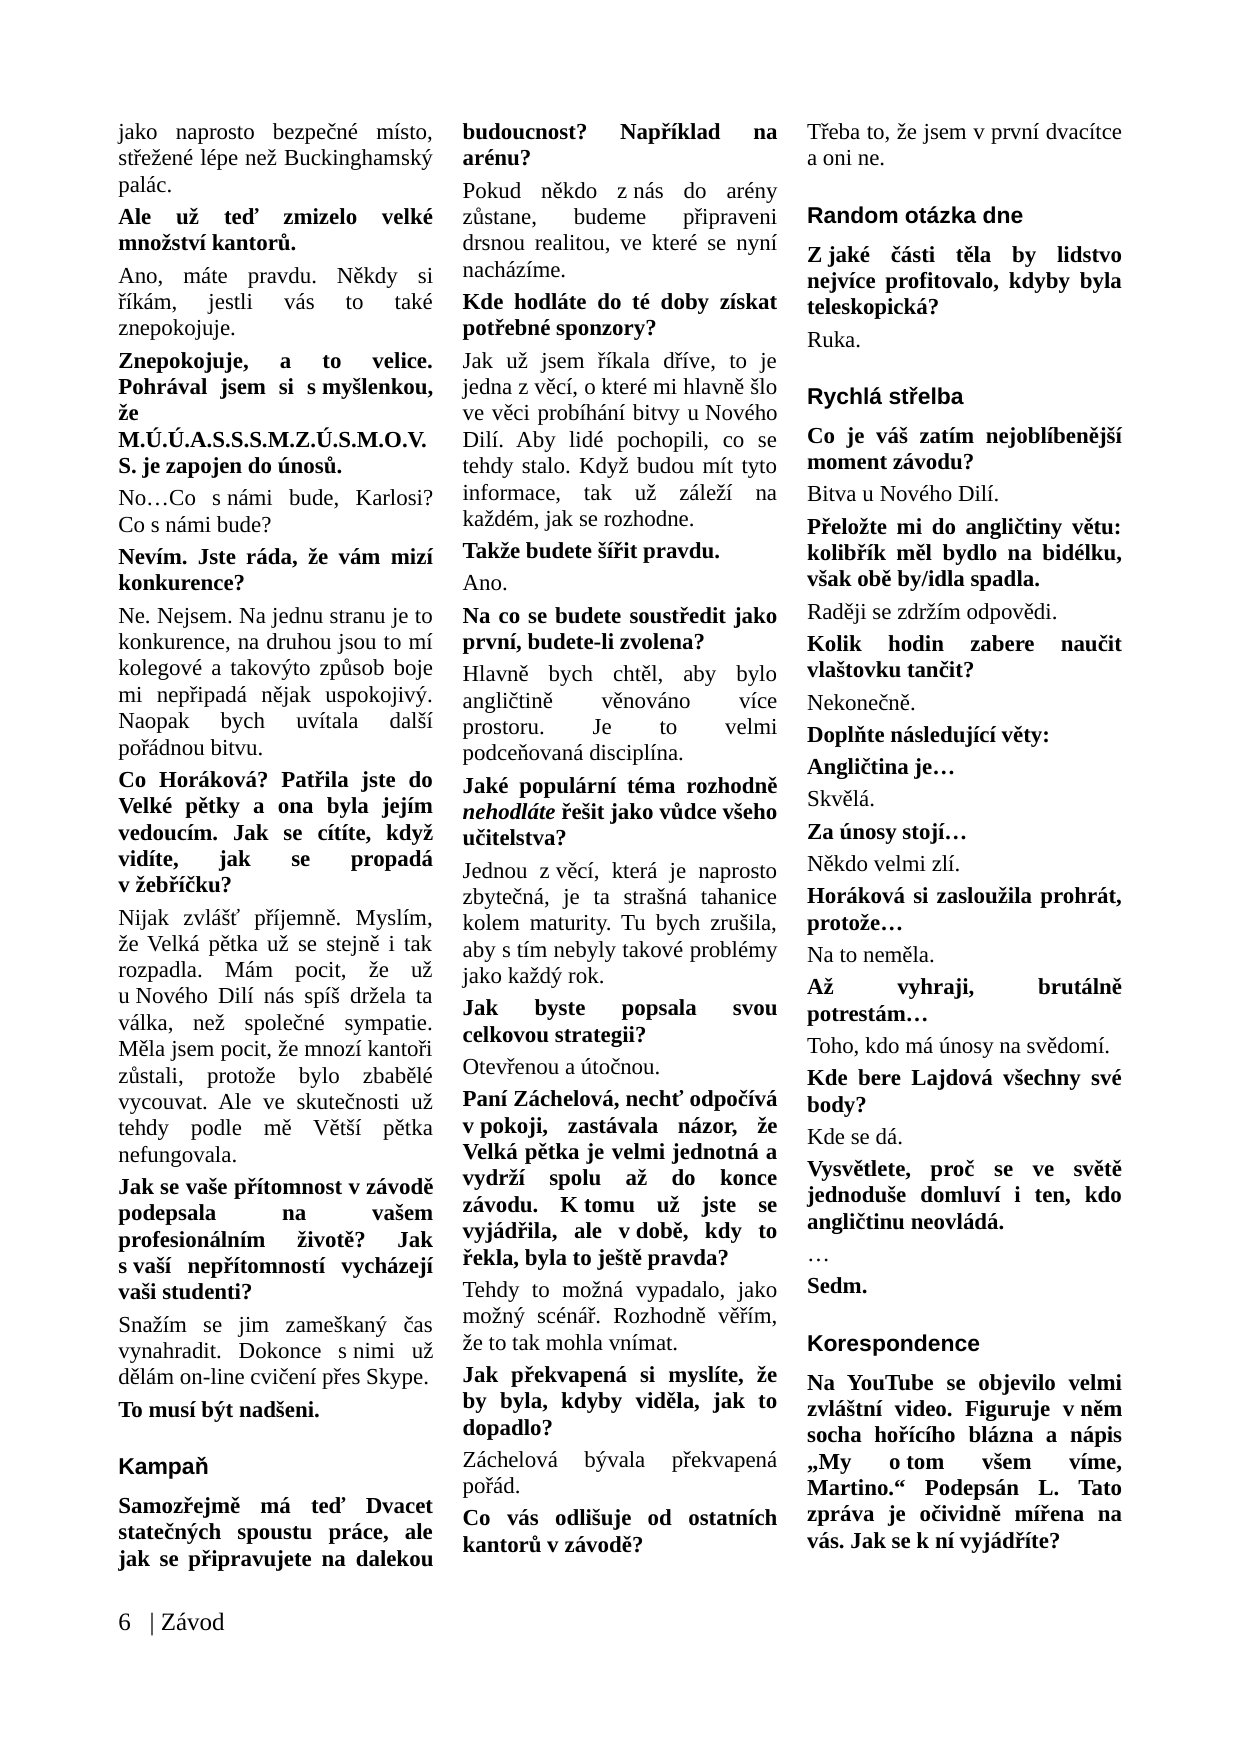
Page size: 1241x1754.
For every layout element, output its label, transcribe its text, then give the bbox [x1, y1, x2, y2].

text Kde hodláte do té doby získat potřebné sponzory? [462, 288, 777, 341]
text Skvělá. [807, 786, 1122, 812]
text Jaké populární téma rozhodně nehodláte řešit jako vůdce všeho učitelstva? [462, 772, 777, 851]
text Na to neměla. [807, 941, 1122, 967]
subtitle Random otázka dne [807, 202, 1122, 228]
text Vysvětlete, proč se ve světě jednoduše domluví i ten, kdo angličtinu neovládá. [807, 1155, 1122, 1234]
text Bitva u Nového Dilí. [807, 480, 1122, 507]
text Tehdy to možná vypadalo, jako možný scénář. Rozhodně věřím, že to tak mohla vnímat. [462, 1276, 777, 1355]
text Jak překvapená si myslíte, že by byla, kdyby viděla, jak to dopadlo? [462, 1361, 777, 1440]
text Snažím se jim zameškaný čas vynahradit. Dokonce s nimi už dělám on-line cvičení přes Skype. [118, 1311, 433, 1390]
text Otevřenou a útočnou. [462, 1053, 777, 1079]
text Toho, kdo má únosy na svědomí. [807, 1032, 1122, 1058]
subtitle Rychlá střelba [807, 383, 1122, 409]
text Nijak zvlášť příjemně. Myslím, že Velká pětka už se stejně i tak rozpadla. Mám pocit, že už u Nového Dilí nás spíš držela ta válka, než společné sympatie. Měla jsem pocit, že mnozí kantoři zůstali, protože bylo zbabělé vycouvat. Ale ve skutečnosti už tehdy podle mě Větší pětka nefungovala. [118, 903, 433, 1167]
text Jak se vaše přítomnost v závodě podepsala na vašem profesionálním životě? Jak s vaší nepřítomností vycházejí vaši studenti? [118, 1173, 433, 1305]
text Za únosy stojí… [807, 818, 1122, 844]
text Z jaké části těla by lidstvo nejvíce profitovalo, kdyby byla teleskopická? [807, 241, 1122, 320]
text Jak už jsem říkala dříve, to je jedna z věcí, o které mi hlavně šlo ve věci probíhání bitvy u Nového Dilí. Aby lidé pochopili, co se tehdy stalo. Když budou mít tyto informace, tak už záleží na každém, jak se rozhodne. [462, 347, 777, 531]
text Ruka. [807, 326, 1122, 352]
text Pokud někdo z nás do arény zůstane, budeme připraveni drsnou realitou, ve které se nyní nacházíme. [462, 177, 777, 282]
text Nevím. Jste ráda, že vám mizí konkurence? [118, 543, 433, 596]
text budoucnost? Například na arénu? [462, 118, 777, 171]
text Ne. Nejsem. Na jednu stranu je to konkurence, na druhou jsou to mí kolegové a takovýto způsob boje mi nepřipadá nějak uspokojivý. Naopak bych uvítala další pořádnou bitvu. [118, 602, 433, 760]
text Angličtina je… [807, 753, 1122, 779]
text Nekonečně. [807, 689, 1122, 715]
text Někdo velmi zlí. [807, 850, 1122, 876]
text Až vyhraji, brutálně potrestám… [807, 973, 1122, 1026]
text Kde se dá. [807, 1123, 1122, 1149]
text Kde bere Lajdová všechny své body? [807, 1064, 1122, 1117]
text Raději se zdržím odpovědi. [807, 598, 1122, 624]
text Horáková si zasloužila prohrát, protože… [807, 882, 1122, 935]
subtitle Korespondence [807, 1330, 1122, 1356]
text Přeložte mi do angličtiny větu: kolibřík měl bydlo na bidélku, však obě by/idla spadla. [807, 513, 1122, 592]
text Jednou z věcí, která je naprosto zbytečná, je ta strašná tahanice kolem maturity. Tu bych zrušila, aby s tím nebyly takové problémy jako každý rok. [462, 857, 777, 988]
text Na co se budete soustředit jako první, budete-li zvolena? [462, 602, 777, 654]
text Ano, máte pravdu. Někdy si říkám, jestli vás to také znepokojuje. [118, 262, 433, 341]
text Paní Záchelová, nechť odpočívá v pokoji, zastávala názor, že Velká pětka je velmi jednotná a vydrží spolu až do konce závodu. K tomu už jste se vyjádřila, ale v době, kdy to řekla, byla to ještě pravda? [462, 1085, 777, 1270]
text Sedm. [807, 1272, 1122, 1299]
text Co je váš zatím nejoblíbenější moment závodu? [807, 422, 1122, 474]
text Hlavně bych chtěl, aby bylo angličtině věnováno více prostoru. Je to velmi podceňovaná disciplína. [462, 660, 777, 766]
text … [807, 1240, 1122, 1267]
text Co Horáková? Patřila jste do Velké pětky a ona byla jejím vedoucím. Jak se cítíte, když vidíte, jak se propadá v žebříčku? [118, 766, 433, 898]
text Ale už teď zmizelo velké množství kantorů. [118, 203, 433, 256]
text Kolik hodin zabere naučit vlaštovku tančit? [807, 630, 1122, 683]
text No…Co s námi bude, Karlosi? Co s námi bude? [118, 484, 433, 537]
text Takže budete šířit pravdu. [462, 537, 777, 563]
text Znepokojuje, a to velice. Pohrával jsem si s myšlenkou, že M.Ú.Ú.A.S.S.S.M.Z.Ú.S.M.O.V.S. je zapojen do únosů. [118, 347, 433, 478]
text Na YouTube se objevilo velmi zvláštní video. Figuruje v něm socha hořícího blázna a nápis „My o tom všem víme, Martino.“ Podepsán L. Tato zpráva je očividně mířena na vás. Jak se k ní vyjádříte? [807, 1369, 1122, 1553]
text Třeba to, že jsem v první dvacítce a oni ne. [807, 118, 1122, 171]
subtitle Kampaň [118, 1453, 433, 1479]
text Co vás odlišuje od ostatních kantorů v závodě? [462, 1504, 777, 1557]
text Záchelová bývala překvapená pořád. [462, 1446, 777, 1498]
text jako naprosto bezpečné místo, střežené lépe než Buckinghamský palác. [118, 118, 433, 197]
text Jak byste popsala svou celkovou strategii? [462, 994, 777, 1047]
text To musí být nadšeni. [118, 1396, 433, 1422]
text Samozřejmě má teď Dvacet statečných spoustu práce, ale jak se připravujete na dalekou [118, 1492, 433, 1571]
text Ano. [462, 569, 777, 596]
text Doplňte následující věty: [807, 721, 1122, 747]
